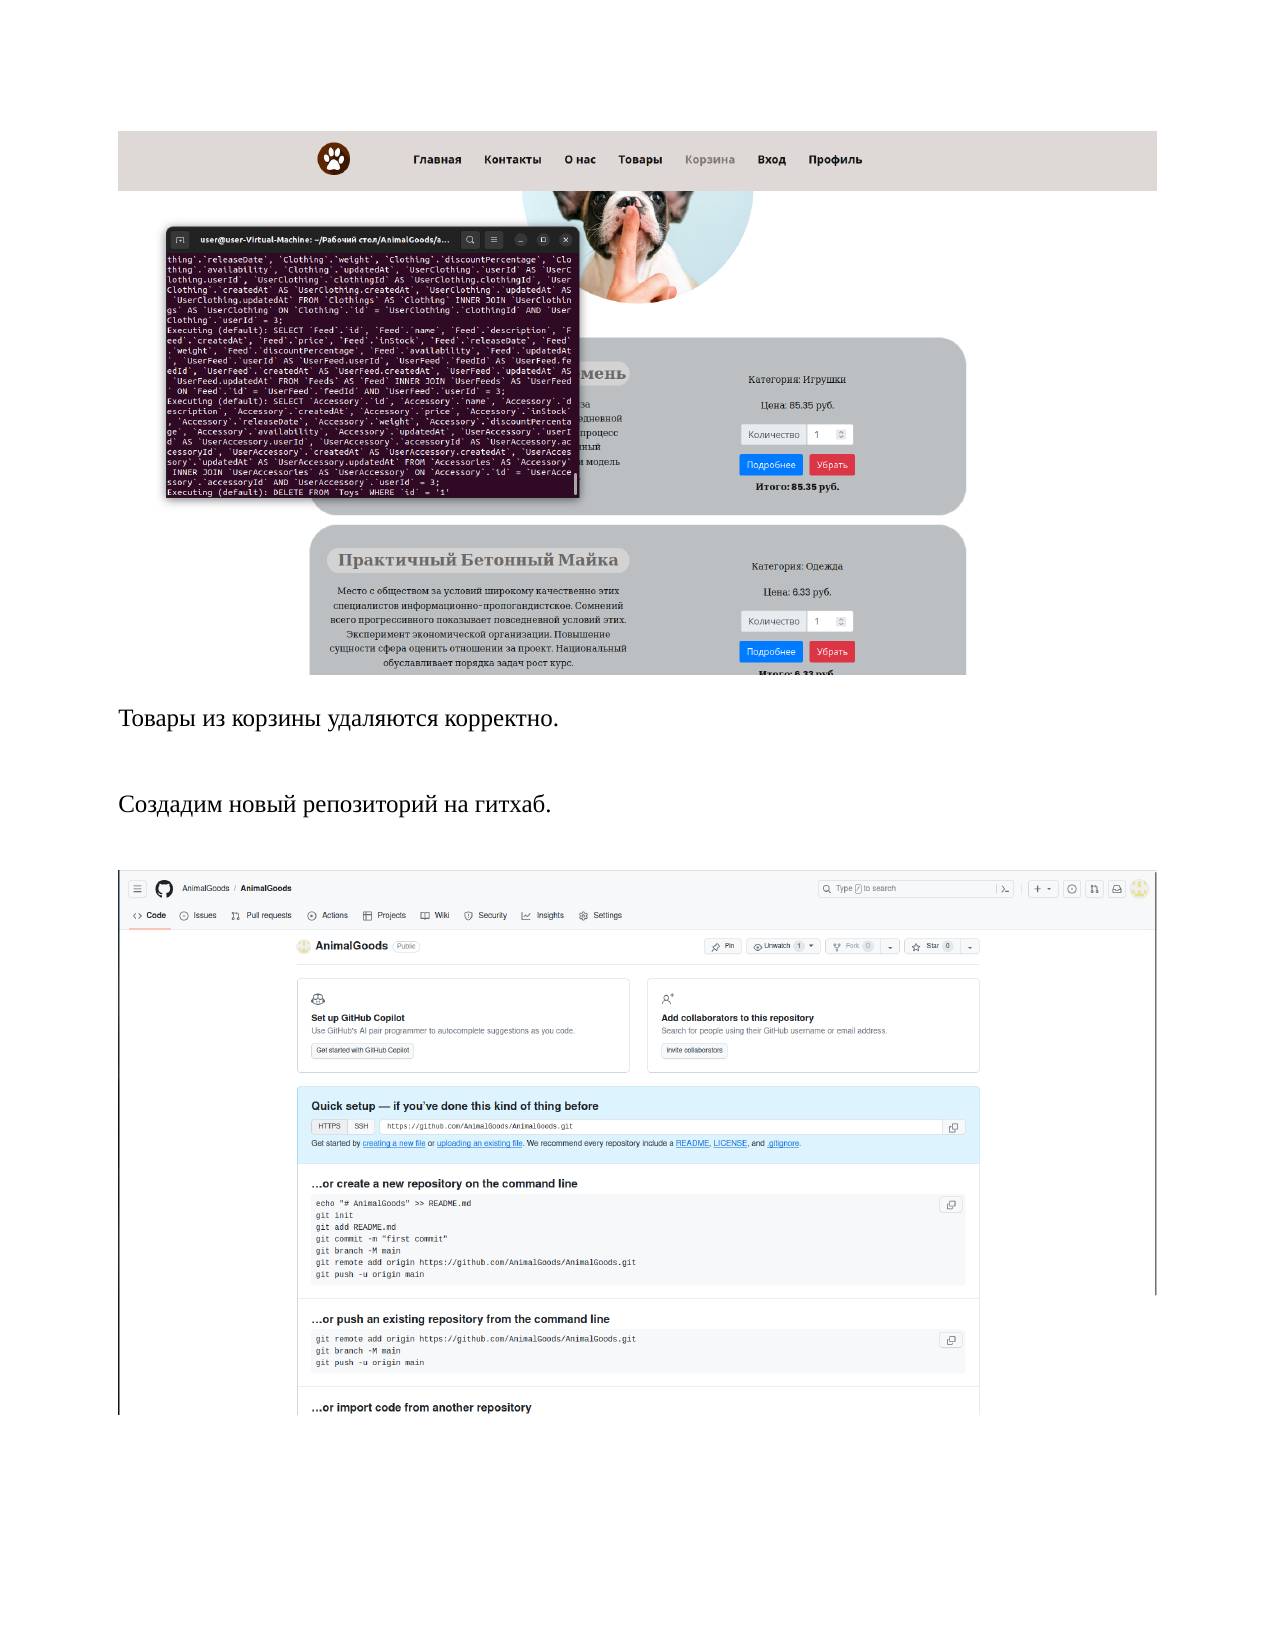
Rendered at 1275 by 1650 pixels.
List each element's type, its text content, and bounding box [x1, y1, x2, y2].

text Товары из корзины удаляются корректно. [118, 703, 1157, 732]
picture [118, 870, 1157, 1415]
text Создадим новый репозиторий на гитхаб. [118, 760, 1157, 818]
picture [118, 131, 1157, 675]
